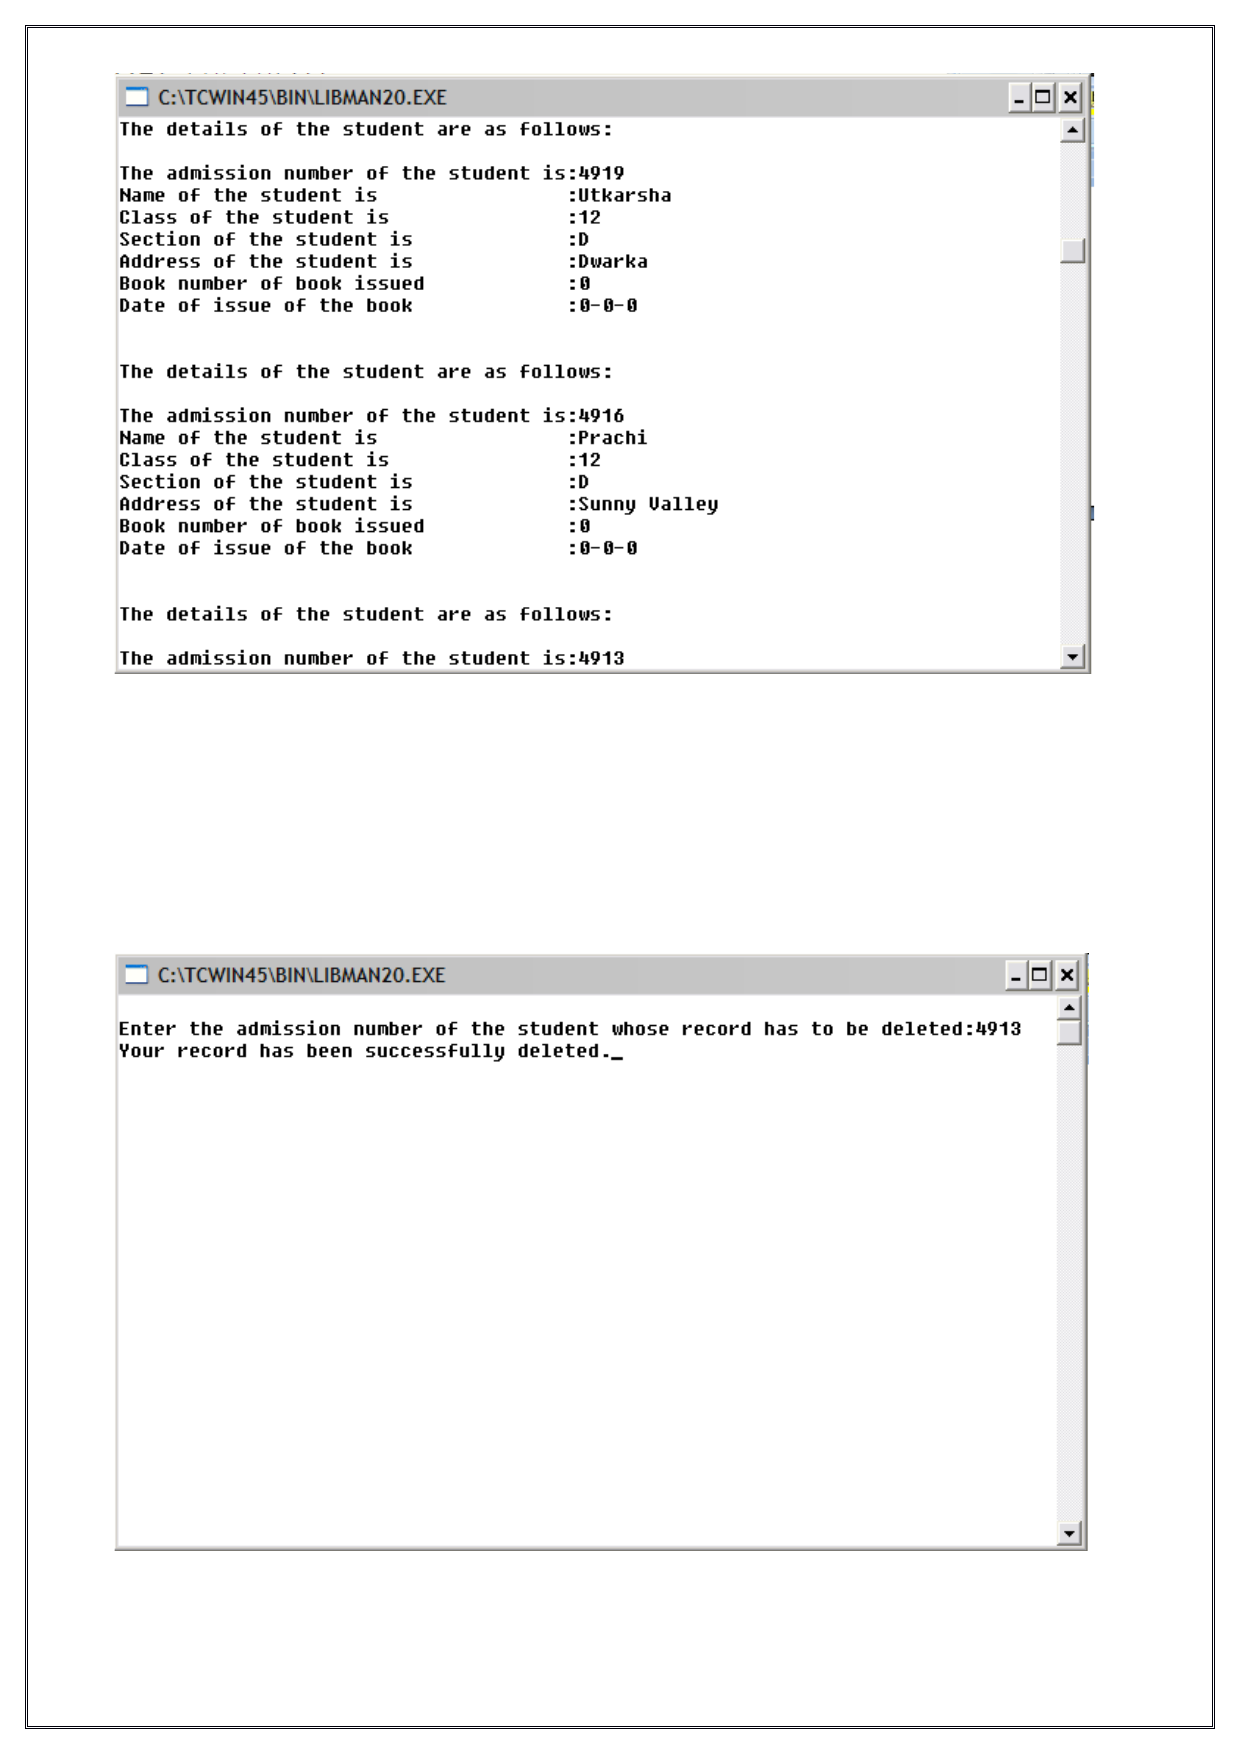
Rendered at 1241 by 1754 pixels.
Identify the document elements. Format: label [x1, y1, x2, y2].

picture [114, 73, 756, 674]
picture [114, 953, 746, 1551]
